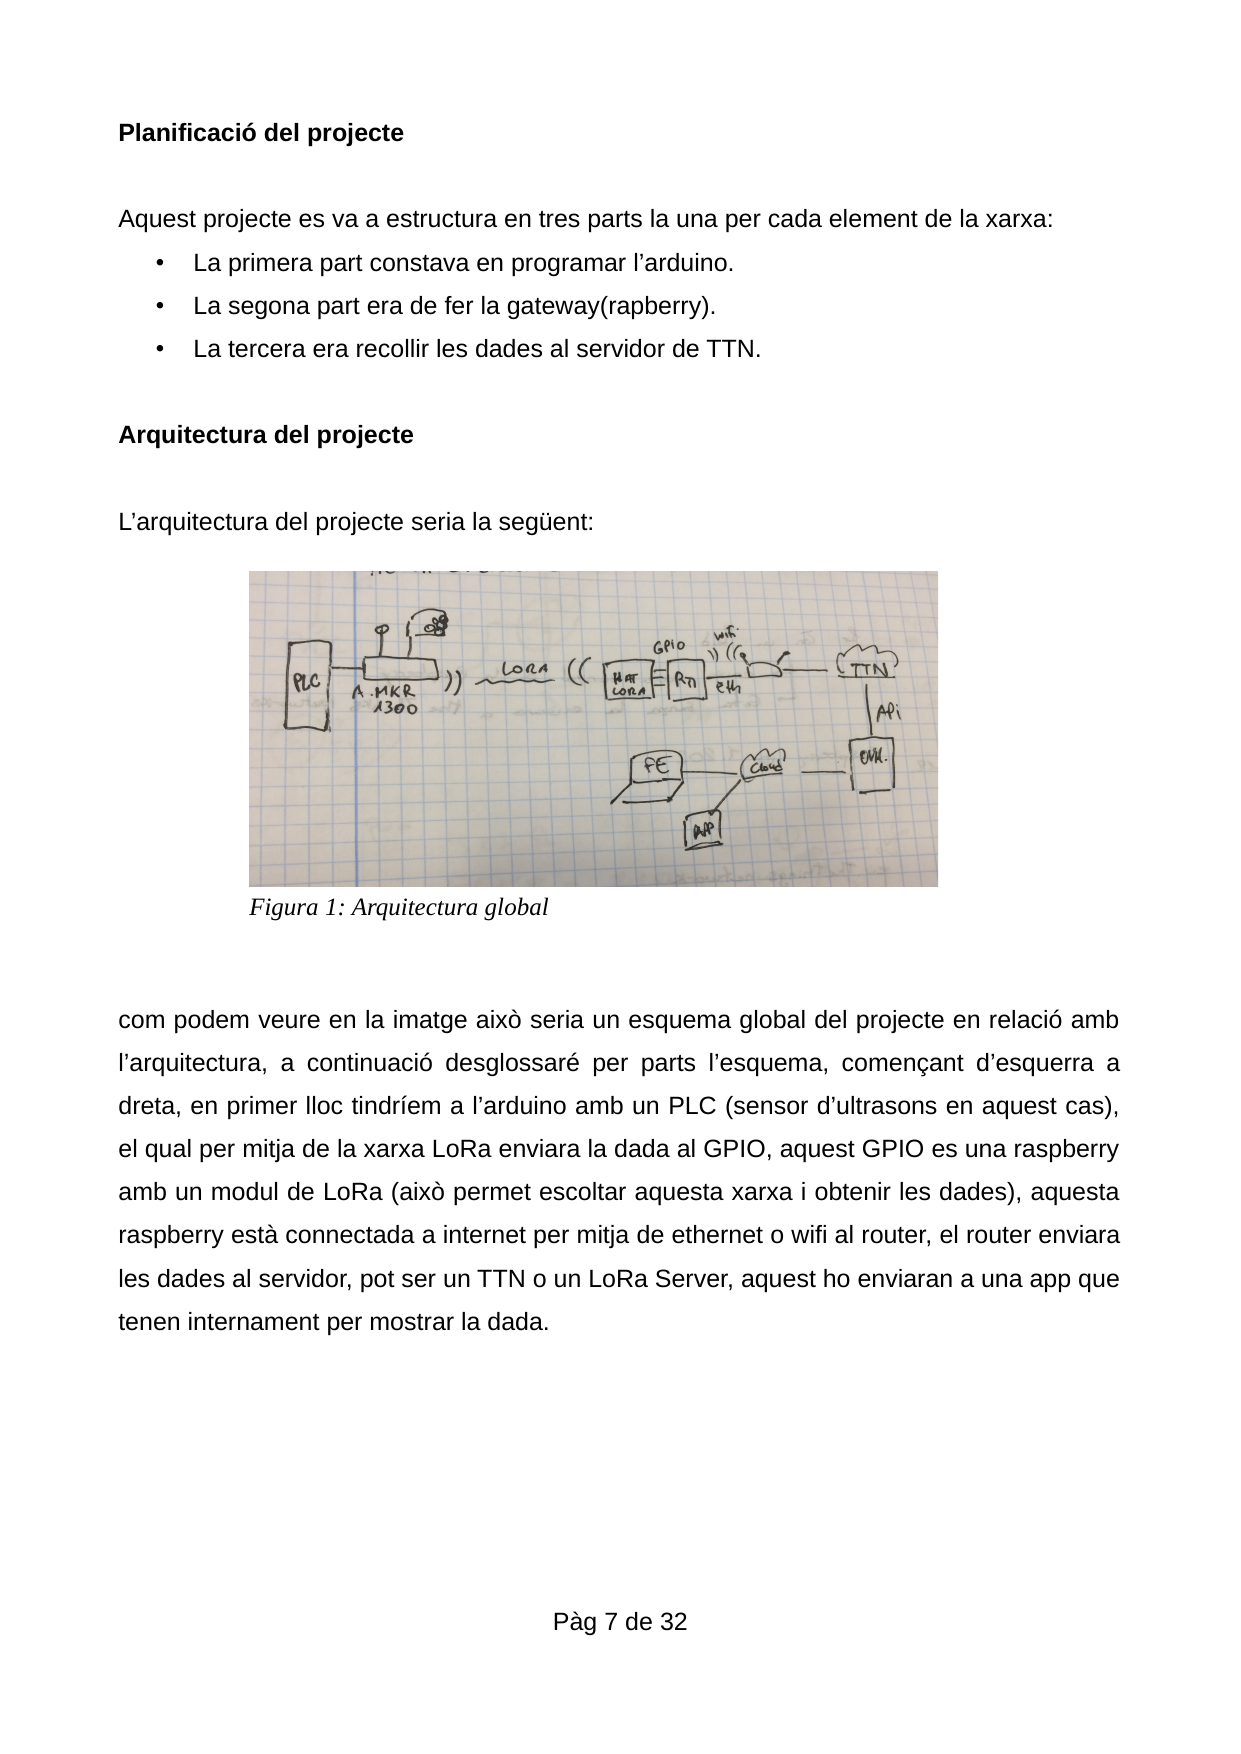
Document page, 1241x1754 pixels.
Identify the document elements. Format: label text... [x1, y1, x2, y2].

subtitle Planificació del projecte [118, 118, 1122, 147]
list La segona part era de fer la gateway(rapberry). [156, 291, 1122, 319]
text Figura 1: Arquitectura global [249, 572, 938, 921]
text Aquest projecte es va a estructura en tres parts la una per cada element de la xarxa: [118, 204, 1122, 233]
subtitle Arquitectura del projecte [118, 420, 1122, 449]
list La tercera era recollir les dades al servidor de TTN. [156, 334, 1122, 363]
list La primera part constava en programar l’arduino. [156, 247, 1122, 276]
text com podem veure en la imatge això seria un esquema global del projecte en relació amb l’arquitectura, a continuació desglossaré per parts l’esquema, començant d’esquerra a dreta, en primer lloc tindríem a l’arduino amb un PLC (sensor d’ultrasons en aquest cas), el qual per mitja de la xarxa LoRa enviara la dada al GPIO, aquest GPIO es una raspberry amb un modul de LoRa (això permet escoltar aquesta xarxa i obtenir les dades), aquesta raspberry està connectada a internet per mitja de ethernet o wifi al router, el router enviara les dades al servidor, pot ser un TTN o un LoRa Server, aquest ho enviaran a una app que tenen internament per mostrar la dada. [118, 1005, 1122, 1336]
text L’arquitectura del projecte seria la següent: [118, 507, 1122, 535]
